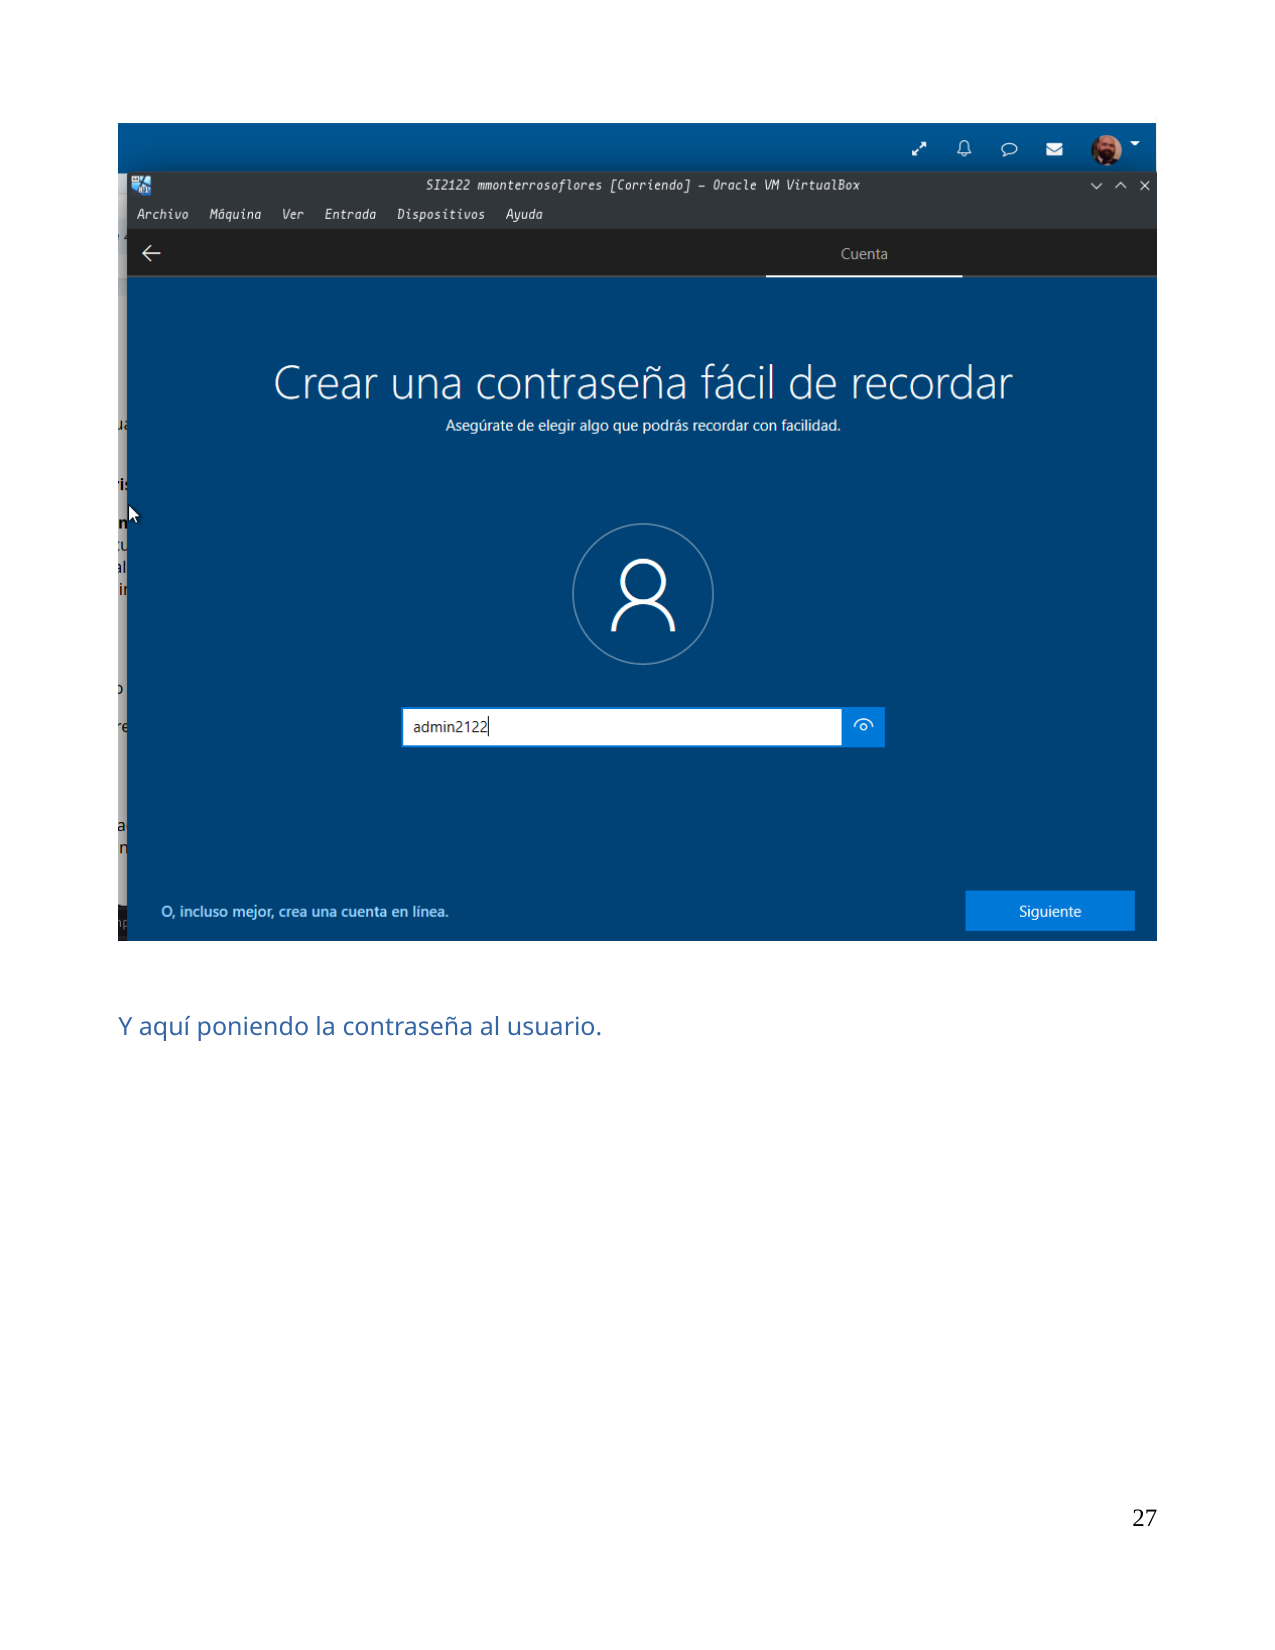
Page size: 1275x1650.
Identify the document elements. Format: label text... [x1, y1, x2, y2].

table_header [118, 941, 1157, 974]
text Y aquí poniendo la contraseña al usuario. [118, 1008, 1157, 1042]
picture [118, 118, 1157, 941]
